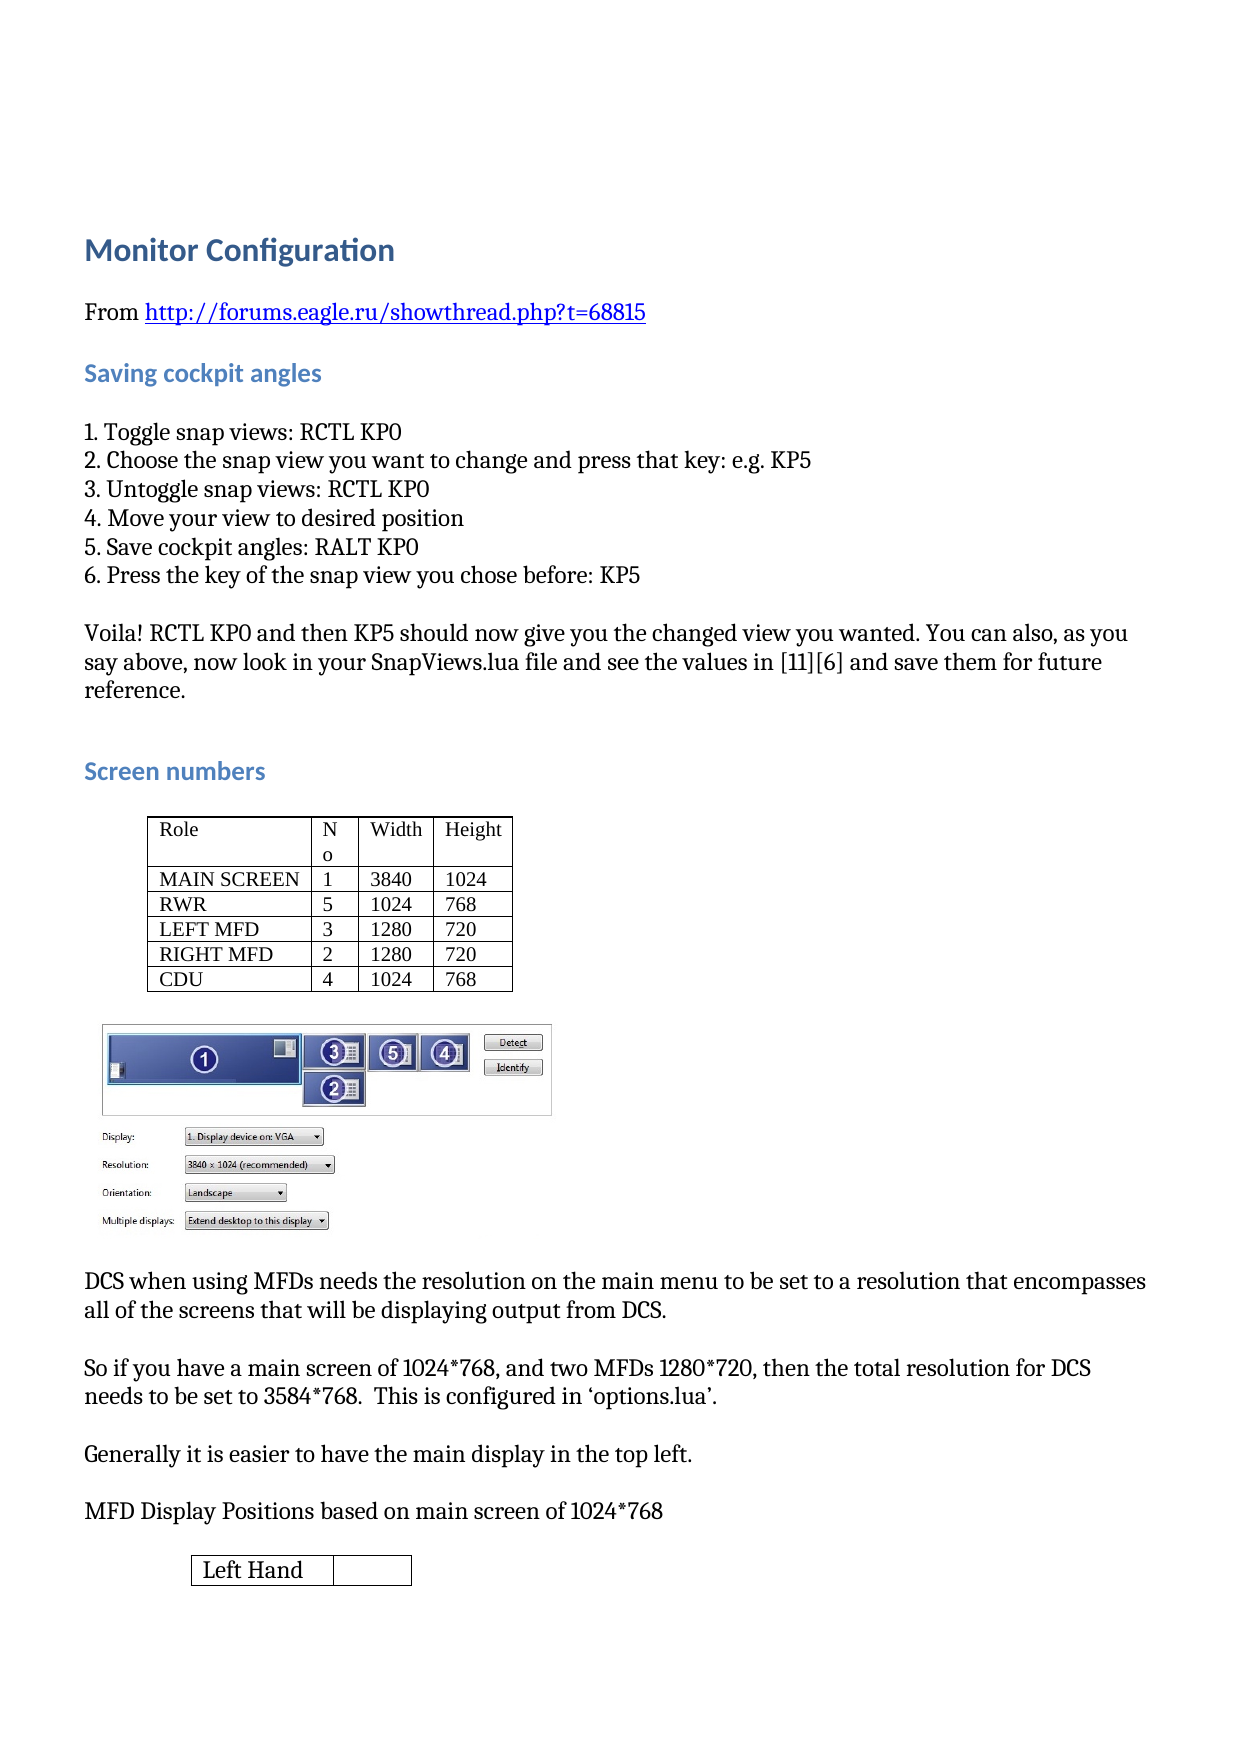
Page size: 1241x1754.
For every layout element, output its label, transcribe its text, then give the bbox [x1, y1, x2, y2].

text Saving cockpit angles 1. Toggle snap views: RCTL KP0 2. Choose the snap view you want to change and press that key: e.g. KP5 3. Untoggle snap views: RCTL KP0 4. Move your view to desired position 5. Save cockpit angles: RALT KP0 6. Press the key of the snap view you chose before: KP5 Voila! RCTL KP0 and then KP5 should now give you the changed view you wanted. You can also, as you say above, now look in your SnapViews.lua file and see the values in [11][6] and save them for future reference. [84, 356, 1148, 705]
table_cell 3840 [359, 867, 433, 891]
table_cell 1024 [434, 867, 512, 891]
table_cell 1 [312, 867, 358, 891]
table_cell 1024 [359, 967, 433, 991]
subtitle Monitor Configuration [84, 229, 1148, 269]
table_cell RIGHT MFD [148, 942, 311, 966]
table_cell 2 [312, 942, 358, 966]
table_cell 720 [434, 917, 512, 941]
table_cell 768 [434, 892, 512, 916]
table_cell 768 [434, 967, 512, 991]
table_cell 5 [312, 892, 358, 916]
table_cell MAIN SCREEN [148, 867, 311, 891]
text MFD Display Positions based on main screen of 1024*768 [84, 1497, 1148, 1526]
subtitle Screen numbers [84, 754, 1148, 788]
table_cell RWR [148, 892, 311, 916]
table_header Width [359, 818, 433, 866]
table_cell LEFT MFD [148, 917, 311, 941]
picture [84, 1020, 558, 1239]
table_header [334, 1556, 411, 1584]
table_cell 1024 [359, 892, 433, 916]
table_cell 720 [434, 942, 512, 966]
text Generally it is easier to have the main display in the top left. [84, 1440, 1148, 1468]
table_header Left Hand [192, 1556, 333, 1584]
table_header No [312, 818, 358, 866]
text From http://forums.eagle.ru/showthread.php?t=68815 [84, 298, 1148, 327]
table_cell 4 [312, 967, 358, 991]
text DCS when using MFDs needs the resolution on the main menu to be set to a resolution that encompasses all of the screens that will be displaying output from DCS. [84, 1267, 1148, 1325]
table_cell 1280 [359, 942, 433, 966]
table_cell CDU [148, 967, 311, 991]
table_cell 1280 [359, 917, 433, 941]
text So if you have a main screen of 1024*768, and two MFDs 1280*720, then the total resolution for DCS needs to be set to 3584*768. This is configured in ‘options.lua’. [84, 1353, 1148, 1411]
table_header Height [434, 818, 512, 866]
table_header Role [148, 818, 311, 866]
table_cell 3 [312, 917, 358, 941]
